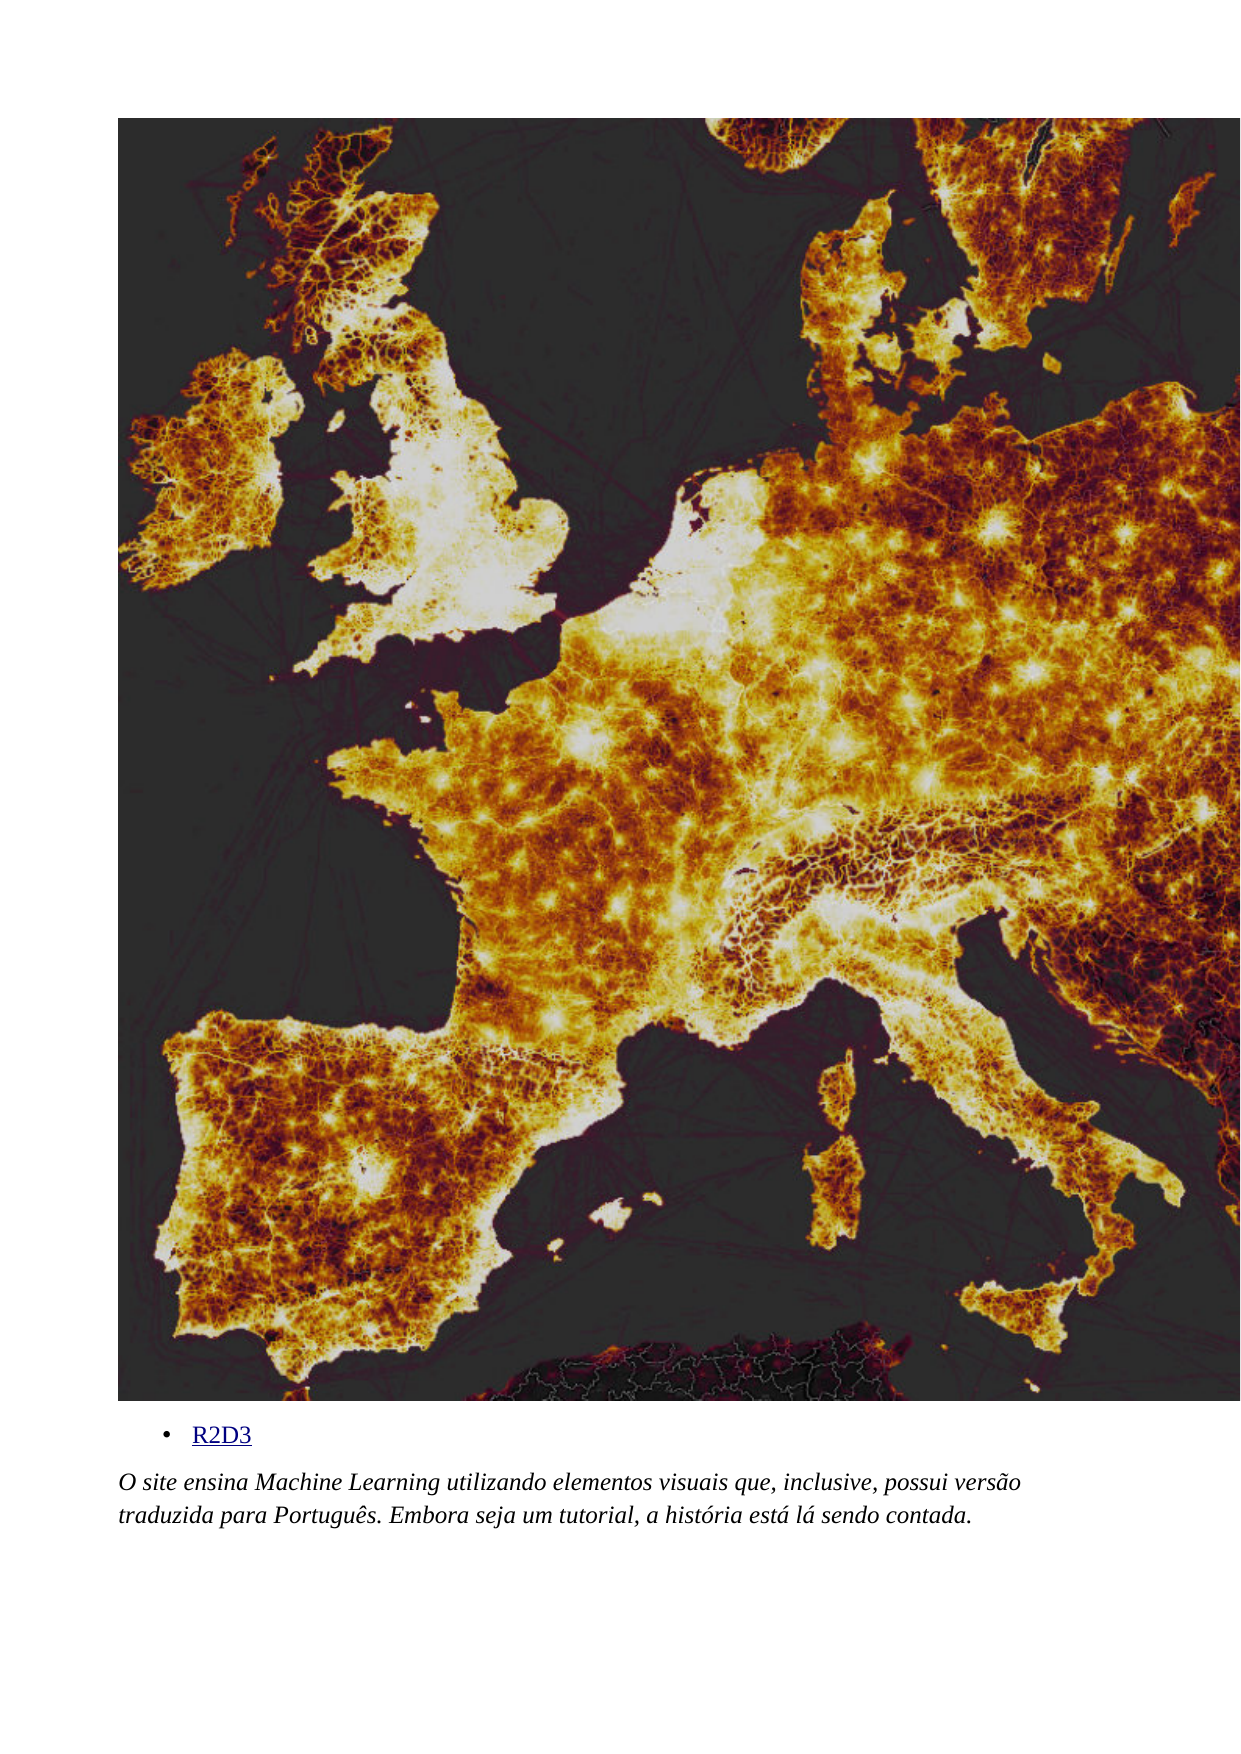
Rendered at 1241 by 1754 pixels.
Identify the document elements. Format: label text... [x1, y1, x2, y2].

list R2D3 [162, 1420, 1122, 1448]
text O site ensina Machine Learning utilizando elementos visuais que, inclusive, possui versão traduzida para Português. Embora seja um tutorial, a história está lá sendo contada. [118, 1467, 1122, 1529]
picture [118, 118, 1241, 1401]
